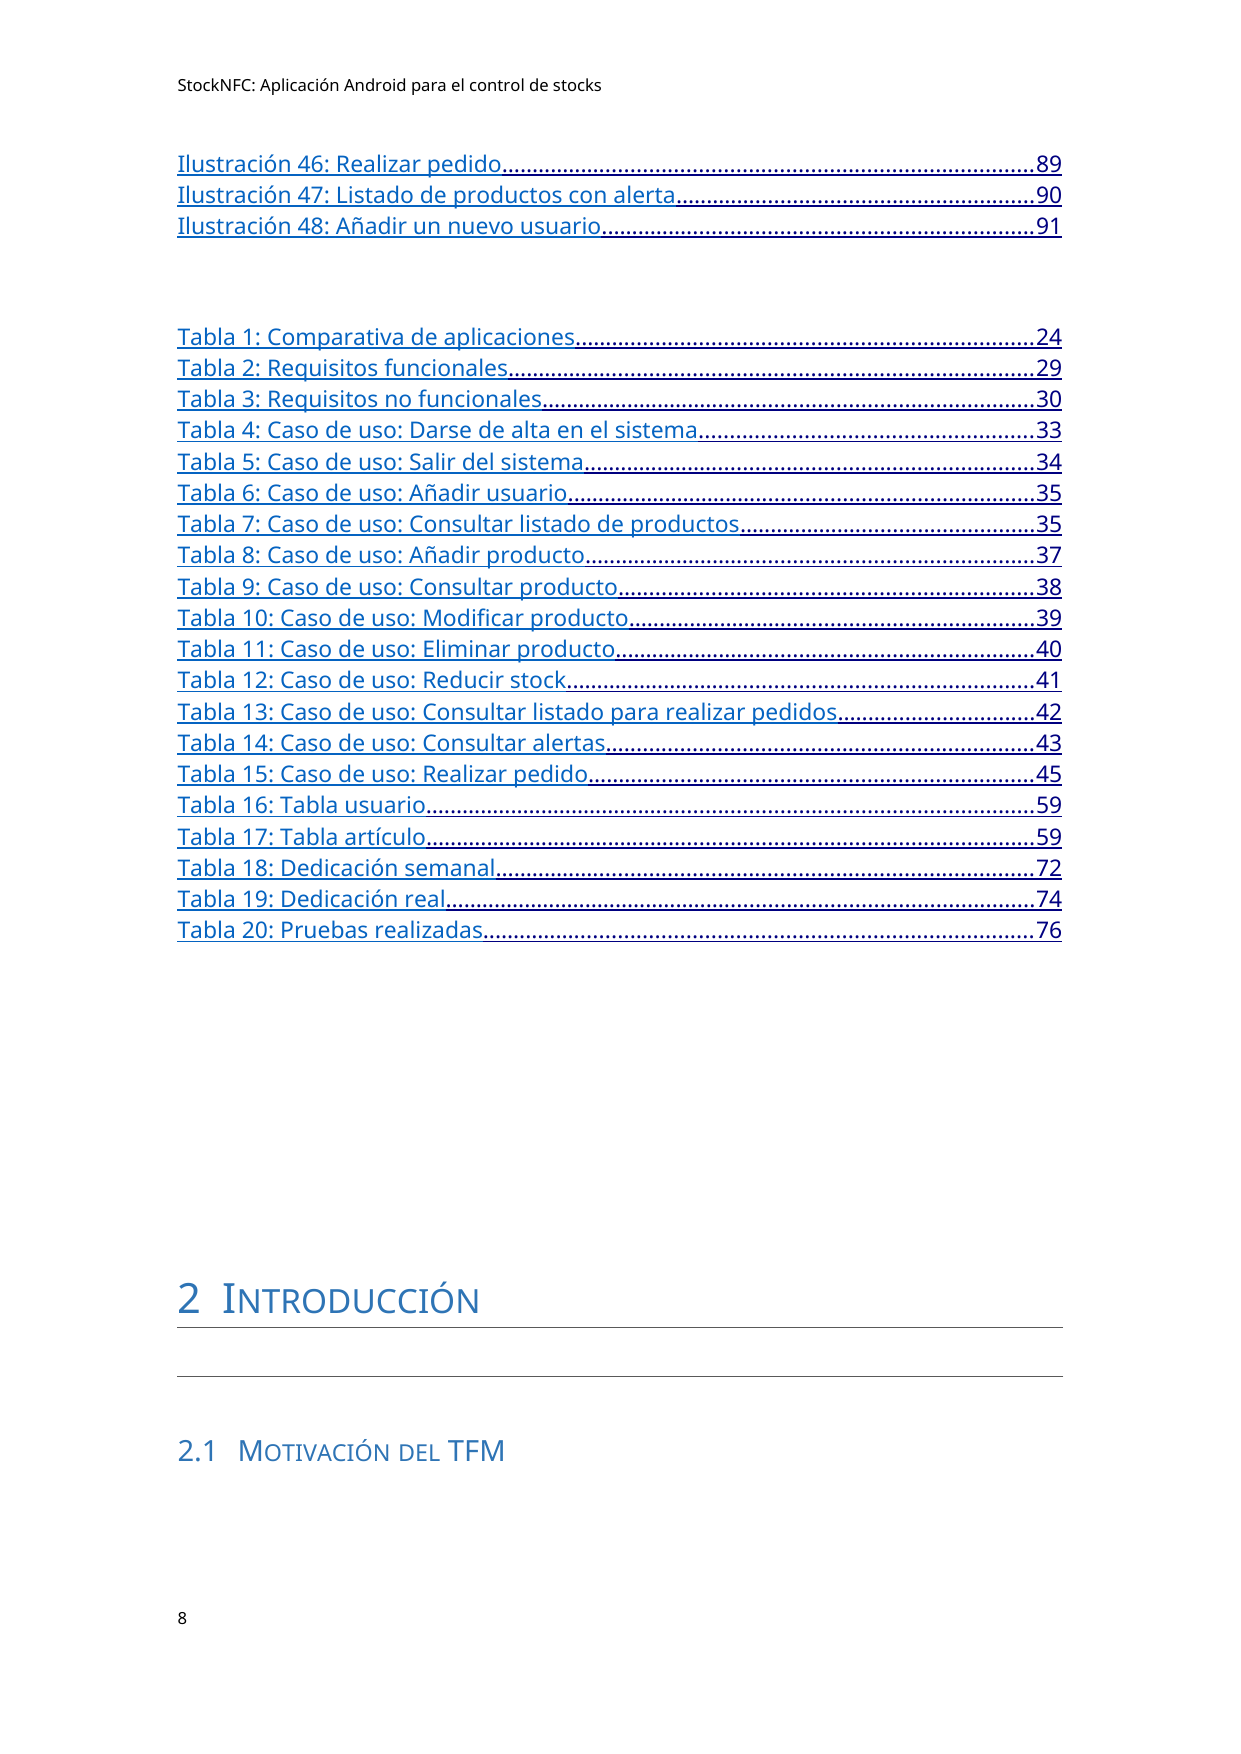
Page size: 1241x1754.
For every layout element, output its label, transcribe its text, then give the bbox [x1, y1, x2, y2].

text Tabla 13: Caso de uso: Consultar listado para realizar pedidos 42 [177, 696, 1063, 727]
text Tabla 11: Caso de uso: Eliminar producto 40 [177, 633, 1063, 664]
text Ilustración 48: Añadir un nuevo usuario 91 [177, 210, 1063, 241]
text Tabla 16: Tabla usuario 59 [177, 789, 1063, 821]
text Tabla 12: Caso de uso: Reducir stock 41 [177, 664, 1063, 696]
text Ilustración 46: Realizar pedido 89 [177, 148, 1063, 179]
text Tabla 2: Requisitos funcionales 29 [177, 352, 1063, 383]
text Tabla 20: Pruebas realizadas 76 [177, 914, 1063, 946]
subtitle Introducción [177, 1268, 1063, 1327]
subtitle Motivación del TFM [177, 1430, 1063, 1470]
text Tabla 3: Requisitos no funcionales 30 [177, 383, 1063, 414]
text Tabla 1: Comparativa de aplicaciones 24 [177, 321, 1063, 352]
text Tabla 9: Caso de uso: Consultar producto 38 [177, 571, 1063, 602]
text Tabla 14: Caso de uso: Consultar alertas 43 [177, 727, 1063, 758]
text Tabla 7: Caso de uso: Consultar listado de productos 35 [177, 508, 1063, 539]
text Tabla 17: Tabla artículo 59 [177, 821, 1063, 852]
text Tabla 4: Caso de uso: Darse de alta en el sistema 33 [177, 414, 1063, 446]
text Tabla 6: Caso de uso: Añadir usuario 35 [177, 477, 1063, 508]
text Tabla 5: Caso de uso: Salir del sistema 34 [177, 446, 1063, 477]
text Tabla 19: Dedicación real 74 [177, 883, 1063, 914]
text Tabla 18: Dedicación semanal 72 [177, 852, 1063, 883]
text Tabla 10: Caso de uso: Modificar producto 39 [177, 602, 1063, 633]
text Tabla 15: Caso de uso: Realizar pedido 45 [177, 758, 1063, 789]
text Tabla 8: Caso de uso: Añadir producto 37 [177, 539, 1063, 571]
text Ilustración 47: Listado de productos con alerta 90 [177, 179, 1063, 210]
